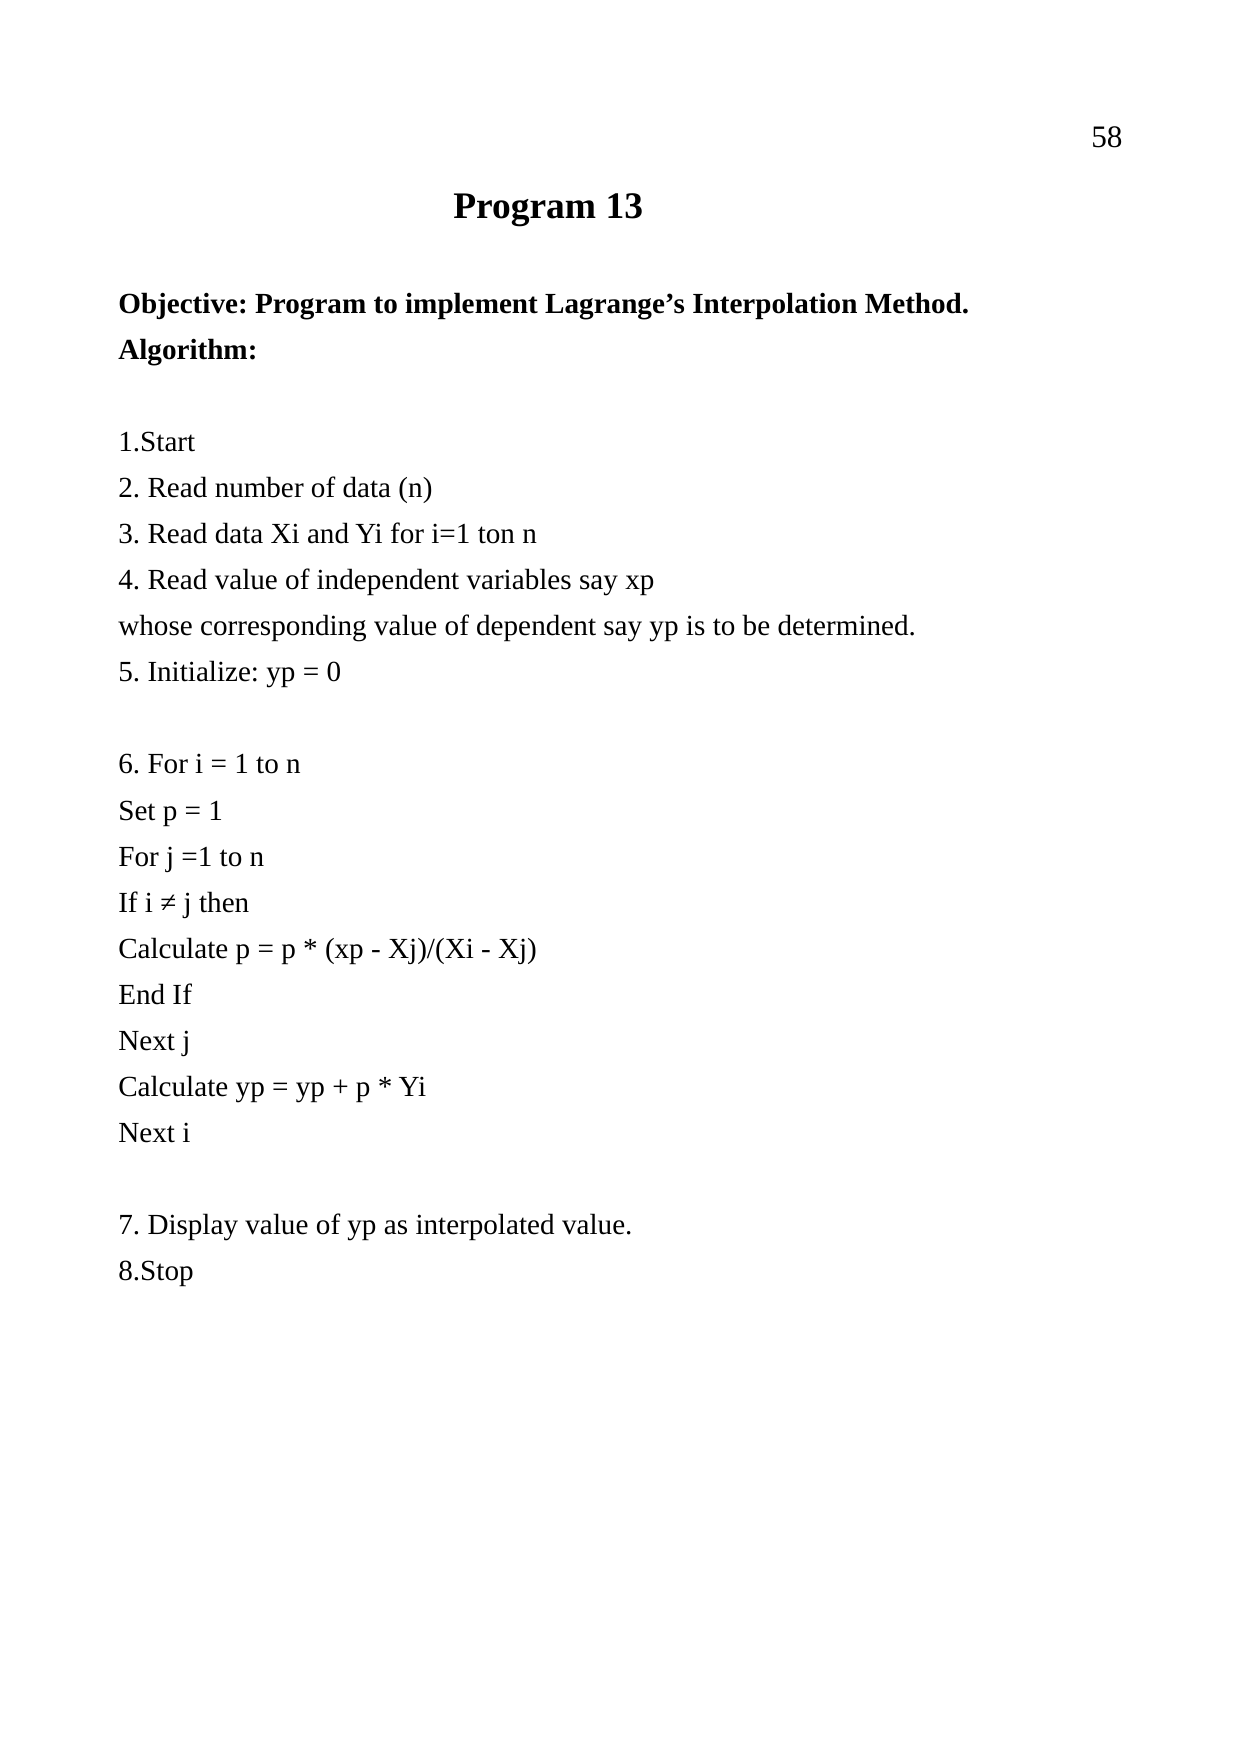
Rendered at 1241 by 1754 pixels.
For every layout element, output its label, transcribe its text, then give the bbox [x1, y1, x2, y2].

text Next i [118, 1115, 978, 1148]
text 5. Initialize: yp = 0 [118, 654, 978, 688]
text 2. Read number of data (n) [118, 470, 978, 504]
text whose corresponding value of dependent say yp is to be determined. [118, 608, 978, 642]
text Objective: Program to implement Lagrange’s Interpolation Method. [118, 286, 978, 320]
text Set p = 1 [118, 793, 978, 826]
text Next j [118, 1023, 978, 1056]
text Algorithm: [118, 332, 978, 366]
text 1.Start [118, 424, 978, 458]
text 4. Read value of independent variables say xp [118, 562, 978, 596]
text 3. Read data Xi and Yi for i=1 ton n [118, 516, 978, 550]
text For j =1 to n [118, 839, 978, 872]
text If i ≠ j then [118, 885, 978, 918]
text Calculate p = p * (xp - Xj)/(Xi - Xj) [118, 931, 978, 964]
text 7. Display value of yp as interpolated value. [118, 1207, 978, 1241]
text Calculate yp = yp + p * Yi [118, 1069, 978, 1102]
text End If [118, 977, 978, 1010]
text Program 13 [118, 183, 978, 227]
text 8.Stop [118, 1253, 978, 1287]
text 6. For i = 1 to n [118, 747, 978, 780]
